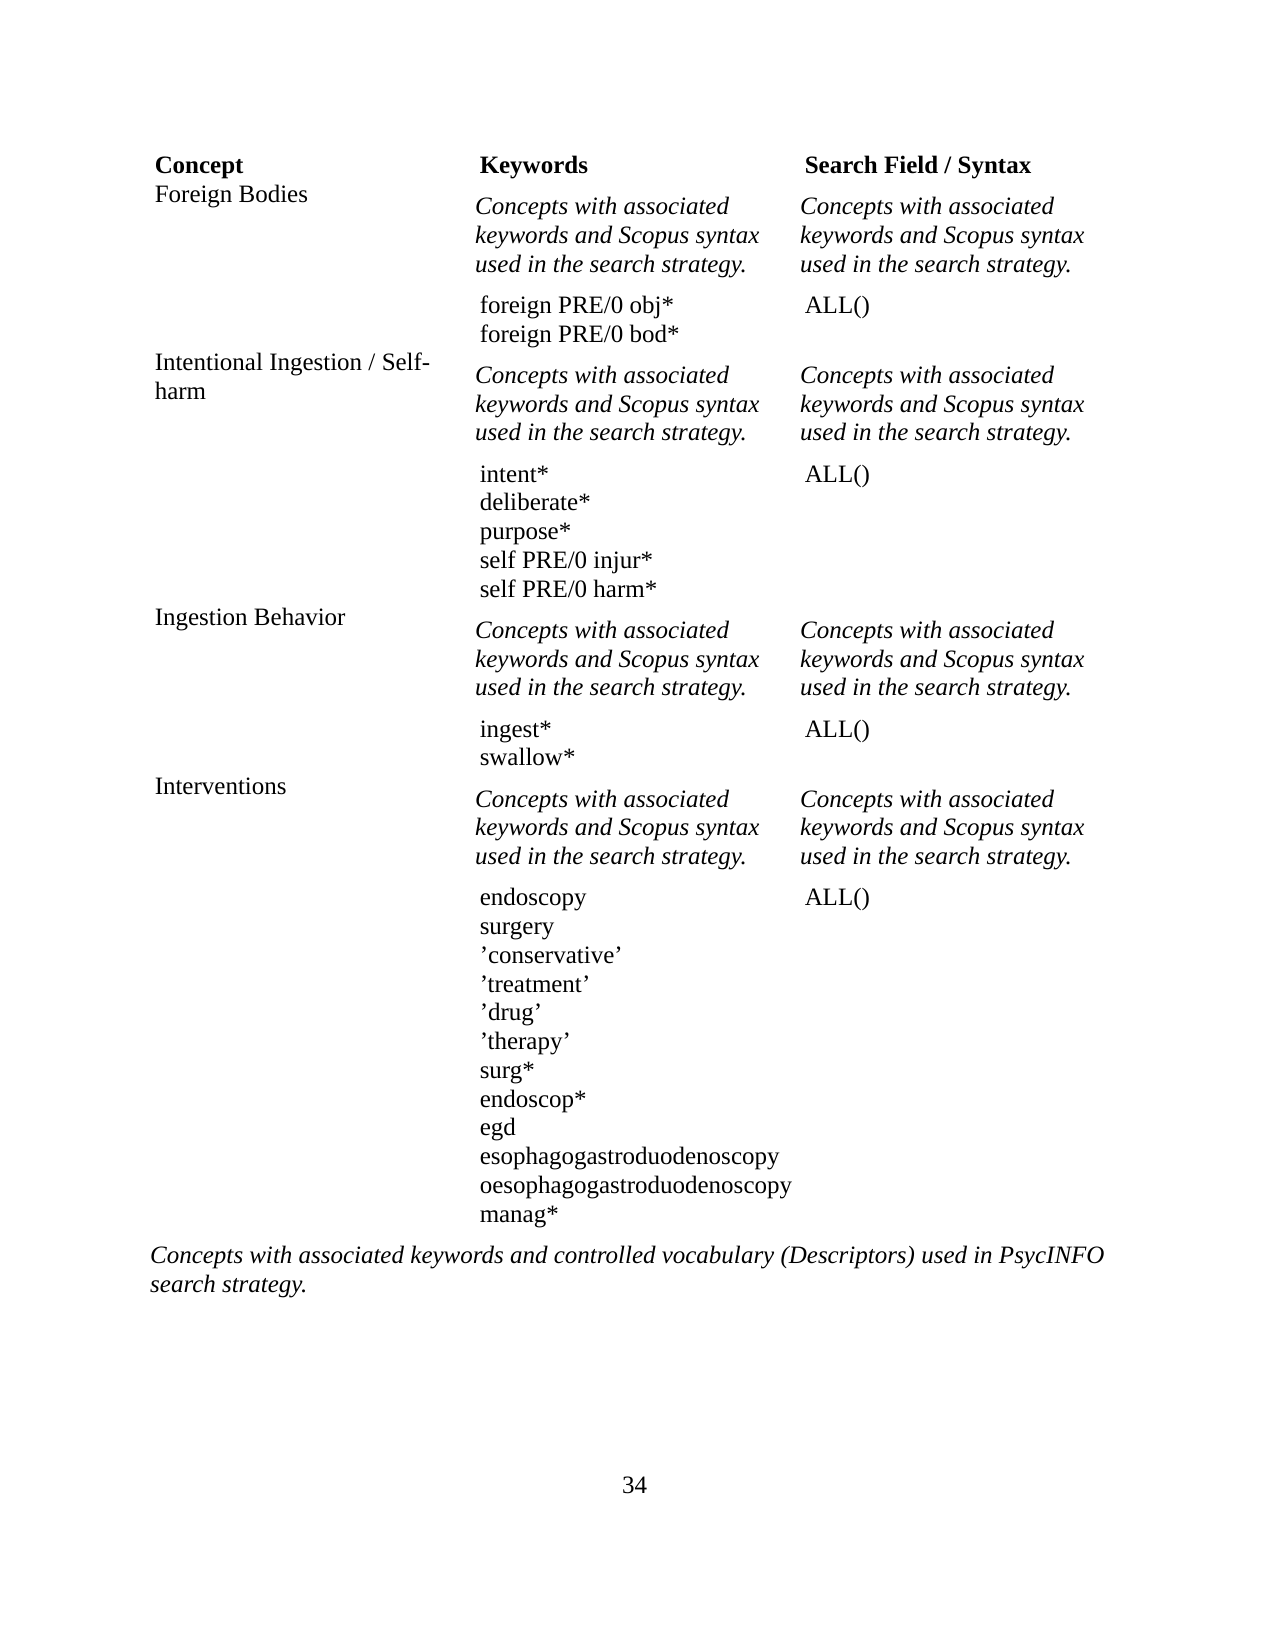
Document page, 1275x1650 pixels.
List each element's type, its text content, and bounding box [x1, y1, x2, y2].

table_cell ’therapy’ [475, 1026, 800, 1055]
table_header ALL() [800, 290, 1125, 319]
table_cell Concepts with associated keywords and Scopus syntax used in the search strategy. [800, 179, 1125, 290]
table_cell esophagogastroduodenoscopy [475, 1141, 800, 1170]
table_cell oesophagogastroduodenoscopy [475, 1170, 800, 1199]
table_cell ’drug’ [475, 998, 800, 1026]
table_header ingest* [475, 714, 800, 742]
table_cell Ingestion Behavior [150, 603, 475, 771]
table_cell purpose* [475, 516, 800, 545]
table_cell surg* [475, 1055, 800, 1084]
table_cell Intentional Ingestion / Self-harm [150, 348, 475, 602]
table_cell surgery [475, 911, 800, 940]
table_header intent* [475, 459, 800, 487]
table_cell endoscop* [475, 1084, 800, 1112]
table_cell Concepts with associated keywords and Scopus syntax used in the search strategy. [475, 771, 800, 883]
table_cell ’treatment’ [475, 969, 800, 997]
table_cell [800, 742, 1125, 771]
table_cell Concepts with associated keywords and Scopus syntax used in the search strategy. [475, 179, 800, 290]
table_cell Concepts with associated keywords and Scopus syntax used in the search strategy. [800, 348, 1125, 459]
table_cell Concepts with associated keywords and Scopus syntax used in the search strategy. [475, 348, 800, 459]
table_header Concept [150, 150, 475, 179]
table_header ALL() [800, 459, 1125, 487]
table_cell Interventions [150, 771, 475, 1227]
table_header foreign PRE/0 obj* [475, 290, 800, 319]
table_cell egd [475, 1113, 800, 1141]
table_cell [800, 319, 1125, 347]
table_cell foreign PRE/0 bod* [475, 319, 800, 347]
table_header endoscopy [475, 883, 800, 911]
table_header ALL() [800, 883, 1125, 911]
table_cell self PRE/0 injur* [475, 545, 800, 574]
table_header Search Field / Syntax [800, 150, 1125, 179]
table_cell Foreign Bodies [150, 179, 475, 347]
table_cell manag* [475, 1199, 800, 1227]
table_cell [800, 487, 1125, 602]
table_header ALL() [800, 714, 1125, 742]
table_cell Concepts with associated keywords and Scopus syntax used in the search strategy. [800, 771, 1125, 883]
table_cell Concepts with associated keywords and Scopus syntax used in the search strategy. [475, 603, 800, 714]
table_cell deliberate* [475, 488, 800, 516]
table_cell swallow* [475, 743, 800, 771]
table_header Keywords [475, 150, 800, 179]
table_cell [800, 911, 1125, 1227]
table_cell Concepts with associated keywords and Scopus syntax used in the search strategy. [800, 603, 1125, 714]
table_cell self PRE/0 harm* [475, 574, 800, 602]
text Concepts with associated keywords and controlled vocabulary (Descriptors) used in PsycINFO search strategy. [150, 1240, 1125, 1297]
table_cell ’conservative’ [475, 940, 800, 969]
